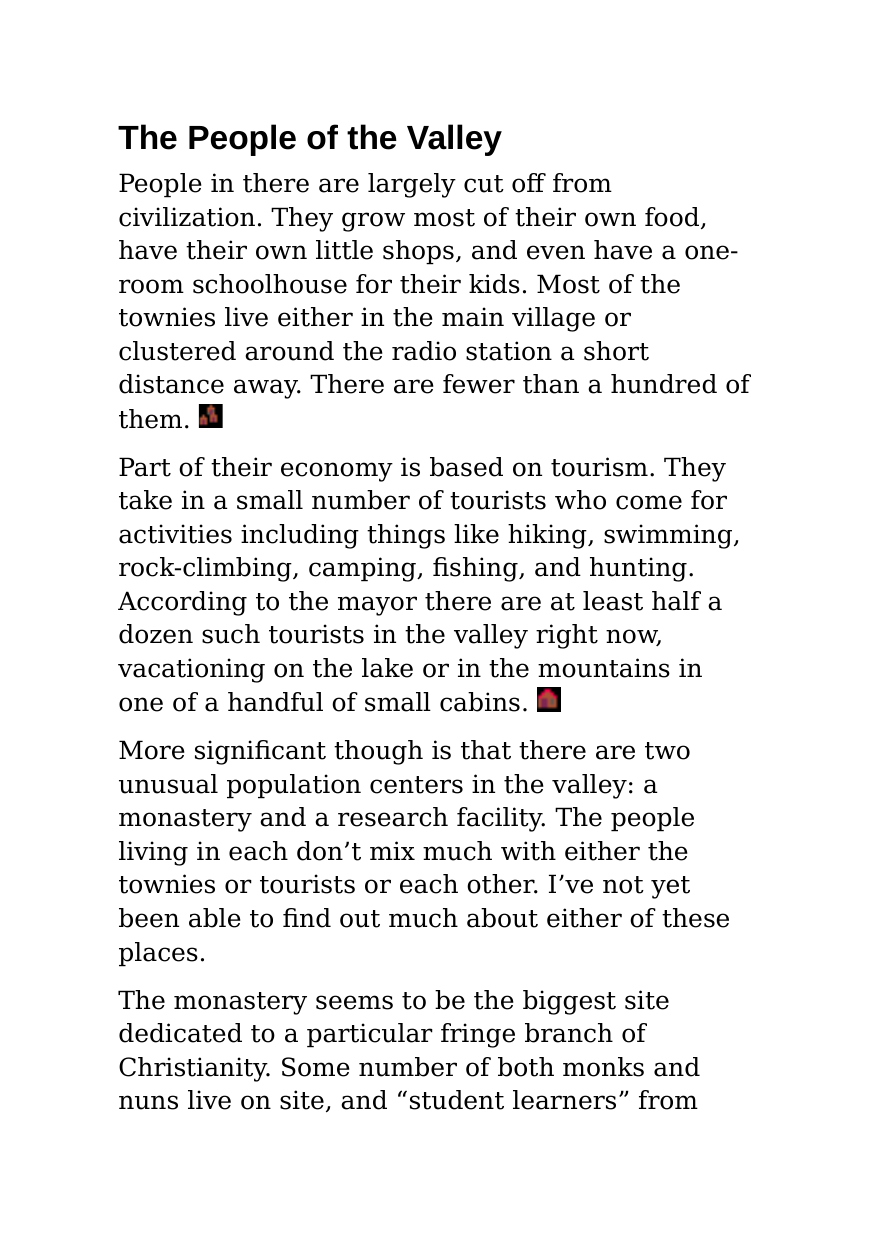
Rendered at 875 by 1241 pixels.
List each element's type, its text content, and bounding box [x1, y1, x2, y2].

picture [537, 687, 561, 712]
picture [198, 404, 223, 428]
text More significant though is that there are two unusual population centers in the valley: a monastery and a research facility. The people living in each don’t mix much with either the townies or tourists or each other. I’ve not yet been able to find out much about either of these places. [118, 737, 756, 967]
text The monastery seems to be the biggest site dedicated to a particular fringe branch of Christianity. Some number of both monks and nuns live on site, and “student learners” from [118, 986, 756, 1116]
text People in there are largely cut off from civilization. They grow most of their own food, have their own little shops, and even have a one-room schoolhouse for their kids. Most of the townies live either in the main village or clustered around the radio station a short distance away. There are fewer than a hundred of them. [118, 169, 756, 434]
subtitle The People of the Valley [118, 118, 756, 157]
text Part of their economy is based on tourism. They take in a small number of tourists who come for activities including things like hiking, swimming, rock-climbing, camping, fishing, and hunting. According to the mayor there are at least half a dozen such tourists in the valley right now, vacationing on the lake or in the mountains in one of a handful of small cabins. [118, 453, 756, 718]
